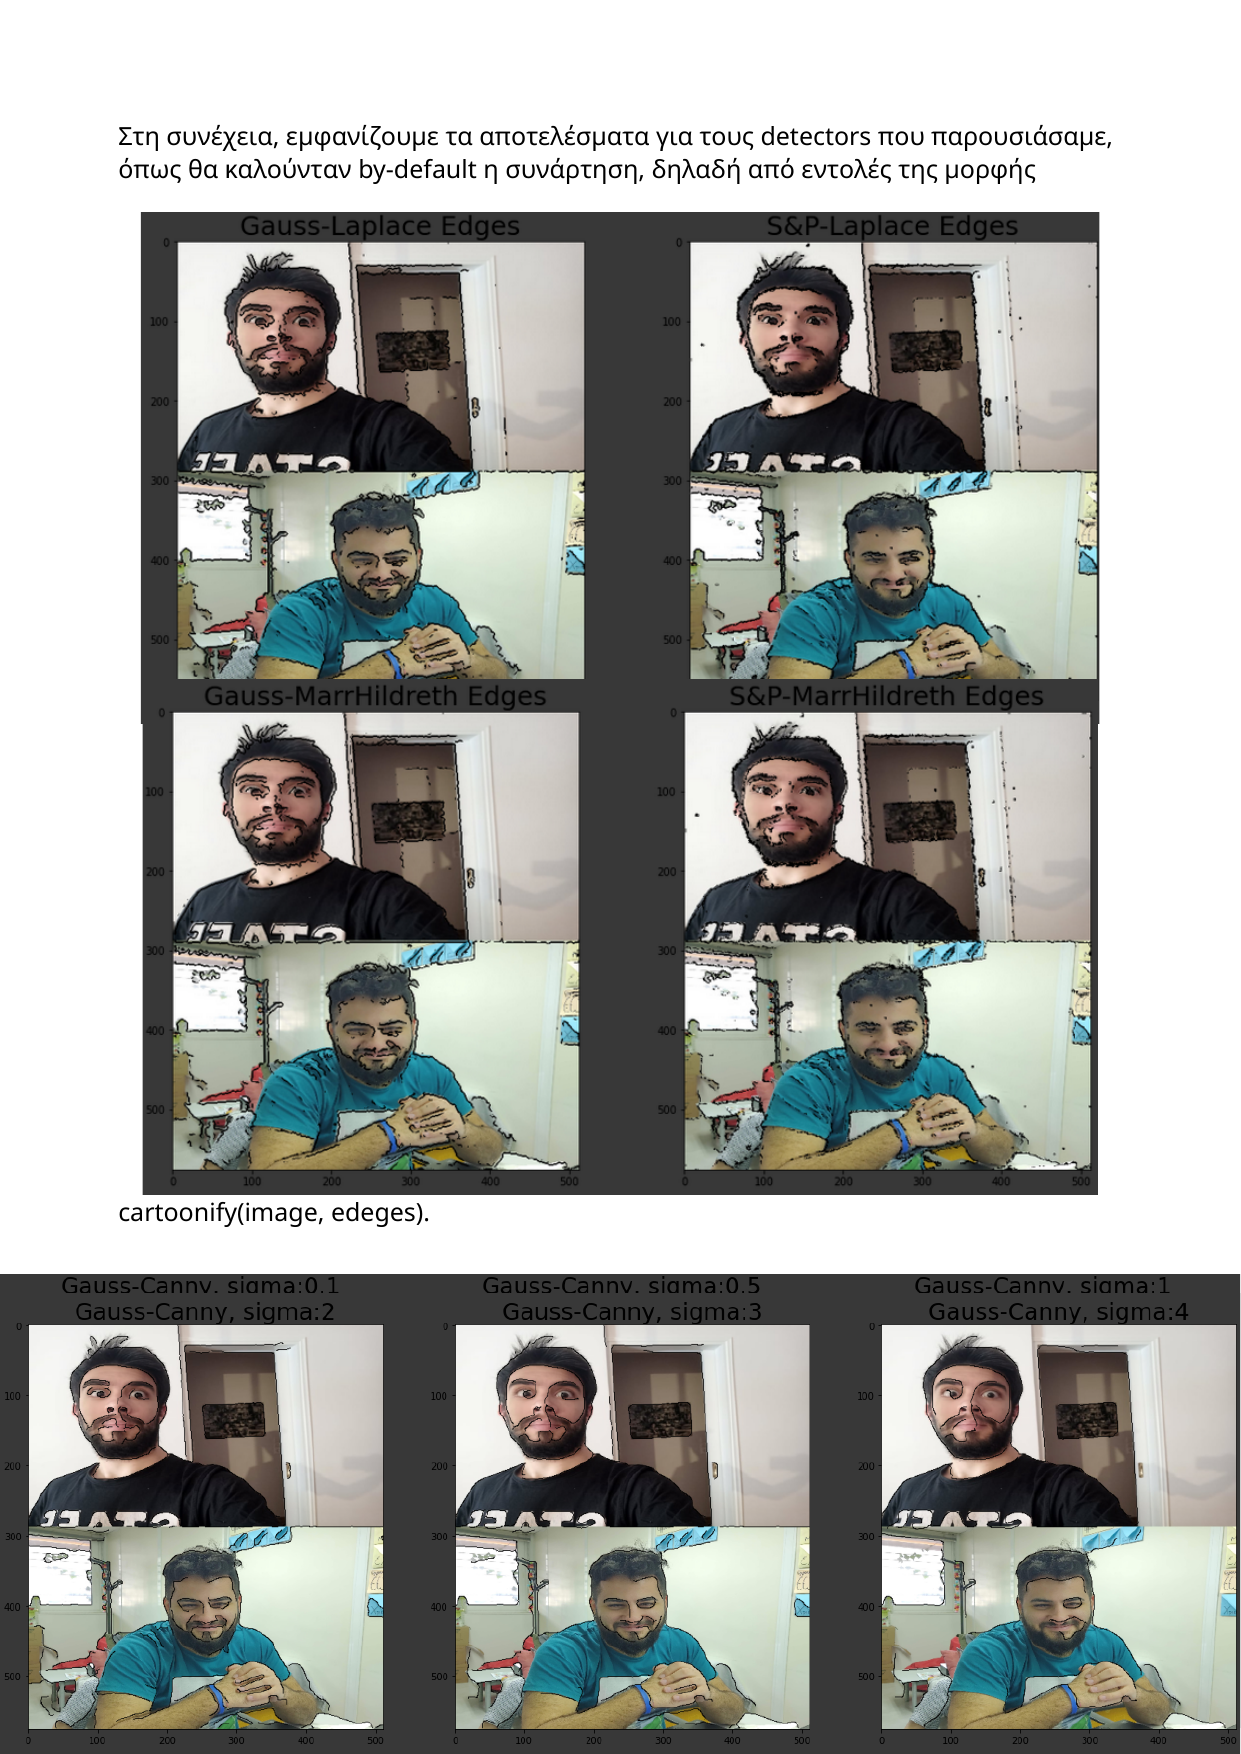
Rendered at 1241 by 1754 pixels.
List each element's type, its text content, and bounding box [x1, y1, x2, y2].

text Στη συνέχεια, εμφανίζουμε τα αποτελέσματα για τους detectors που παρουσιάσαμε, όπως θα καλούνταν by-default η συνάρτηση, δηλαδή από εντολές της μορφής cartoonify(image, edeges). [118, 118, 1122, 1228]
picture [0, 1274, 1241, 1754]
picture [140, 212, 1100, 1195]
